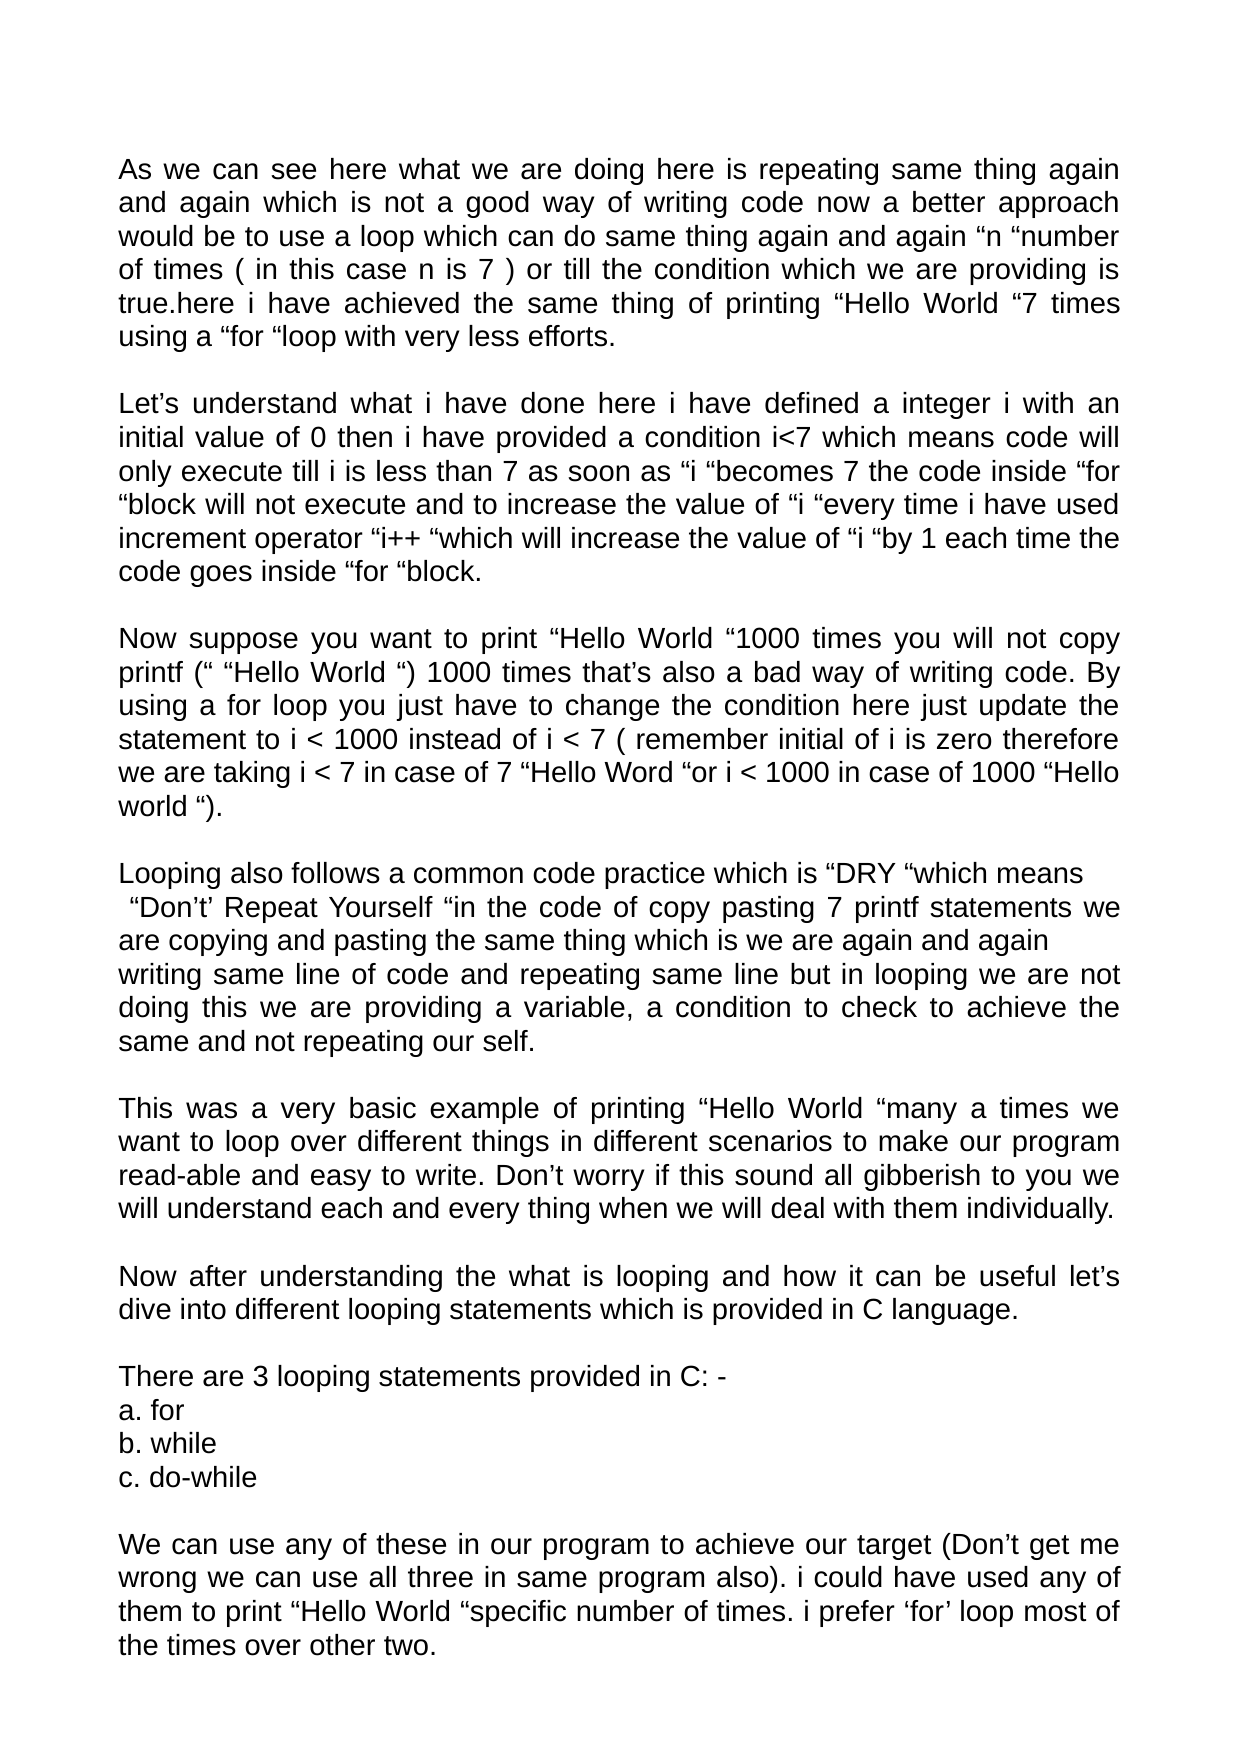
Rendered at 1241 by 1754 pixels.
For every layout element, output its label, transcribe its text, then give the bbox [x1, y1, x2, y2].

text Now suppose you want to print “Hello World “1000 times you will not copy printf (“ “Hello World “) 1000 times that’s also a bad way of writing code. By using a for loop you just have to change the condition here just update the statement to i < 1000 instead of i < 7 ( remember initial of i is zero therefore we are taking i < 7 in case of 7 “Hello Word “or i < 1000 in case of 1000 “Hello world “). [118, 621, 1122, 822]
text Now after understanding the what is looping and how it can be useful let’s dive into different looping statements which is provided in C language. [118, 1258, 1122, 1326]
text “Don’t’ Repeat Yourself “in the code of copy pasting 7 printf statements we are copying and pasting the same thing which is we are again and again [118, 889, 1122, 957]
text We can use any of these in our program to achieve our target (Don’t get me wrong we can use all three in same program also). i could have used any of them to print “Hello World “specific number of times. i prefer ‘for’ loop most of the times over other two. [118, 1527, 1122, 1661]
text As we can see here what we are doing here is repeating same thing again and again which is not a good way of writing code now a better approach would be to use a loop which can do same thing again and again “n “number of times ( in this case n is 7 ) or till the condition which we are providing is true.here i have achieved the same thing of printing “Hello World “7 times using a “for “loop with very less efforts. [118, 152, 1122, 353]
text c. do-while [118, 1460, 1122, 1493]
text b. while [118, 1426, 1122, 1460]
text Looping also follows a common code practice which is “DRY “which means [118, 856, 1122, 889]
text This was a very basic example of printing “Hello World “many a times we want to loop over different things in different scenarios to make our program read-able and easy to write. Don’t worry if this sound all gibberish to you we will understand each and every thing when we will deal with them individually. [118, 1091, 1122, 1225]
text There are 3 looping statements provided in C: - [118, 1359, 1122, 1393]
text Let’s understand what i have done here i have defined a integer i with an initial value of 0 then i have provided a condition i<7 which means code will only execute till i is less than 7 as soon as “i “becomes 7 the code inside “for “block will not execute and to increase the value of “i “every time i have used increment operator “i++ “which will increase the value of “i “by 1 each time the code goes inside “for “block. [118, 386, 1122, 588]
text writing same line of code and repeating same line but in looping we are not doing this we are providing a variable, a condition to check to achieve the same and not repeating our self. [118, 957, 1122, 1057]
text a. for [118, 1393, 1122, 1426]
